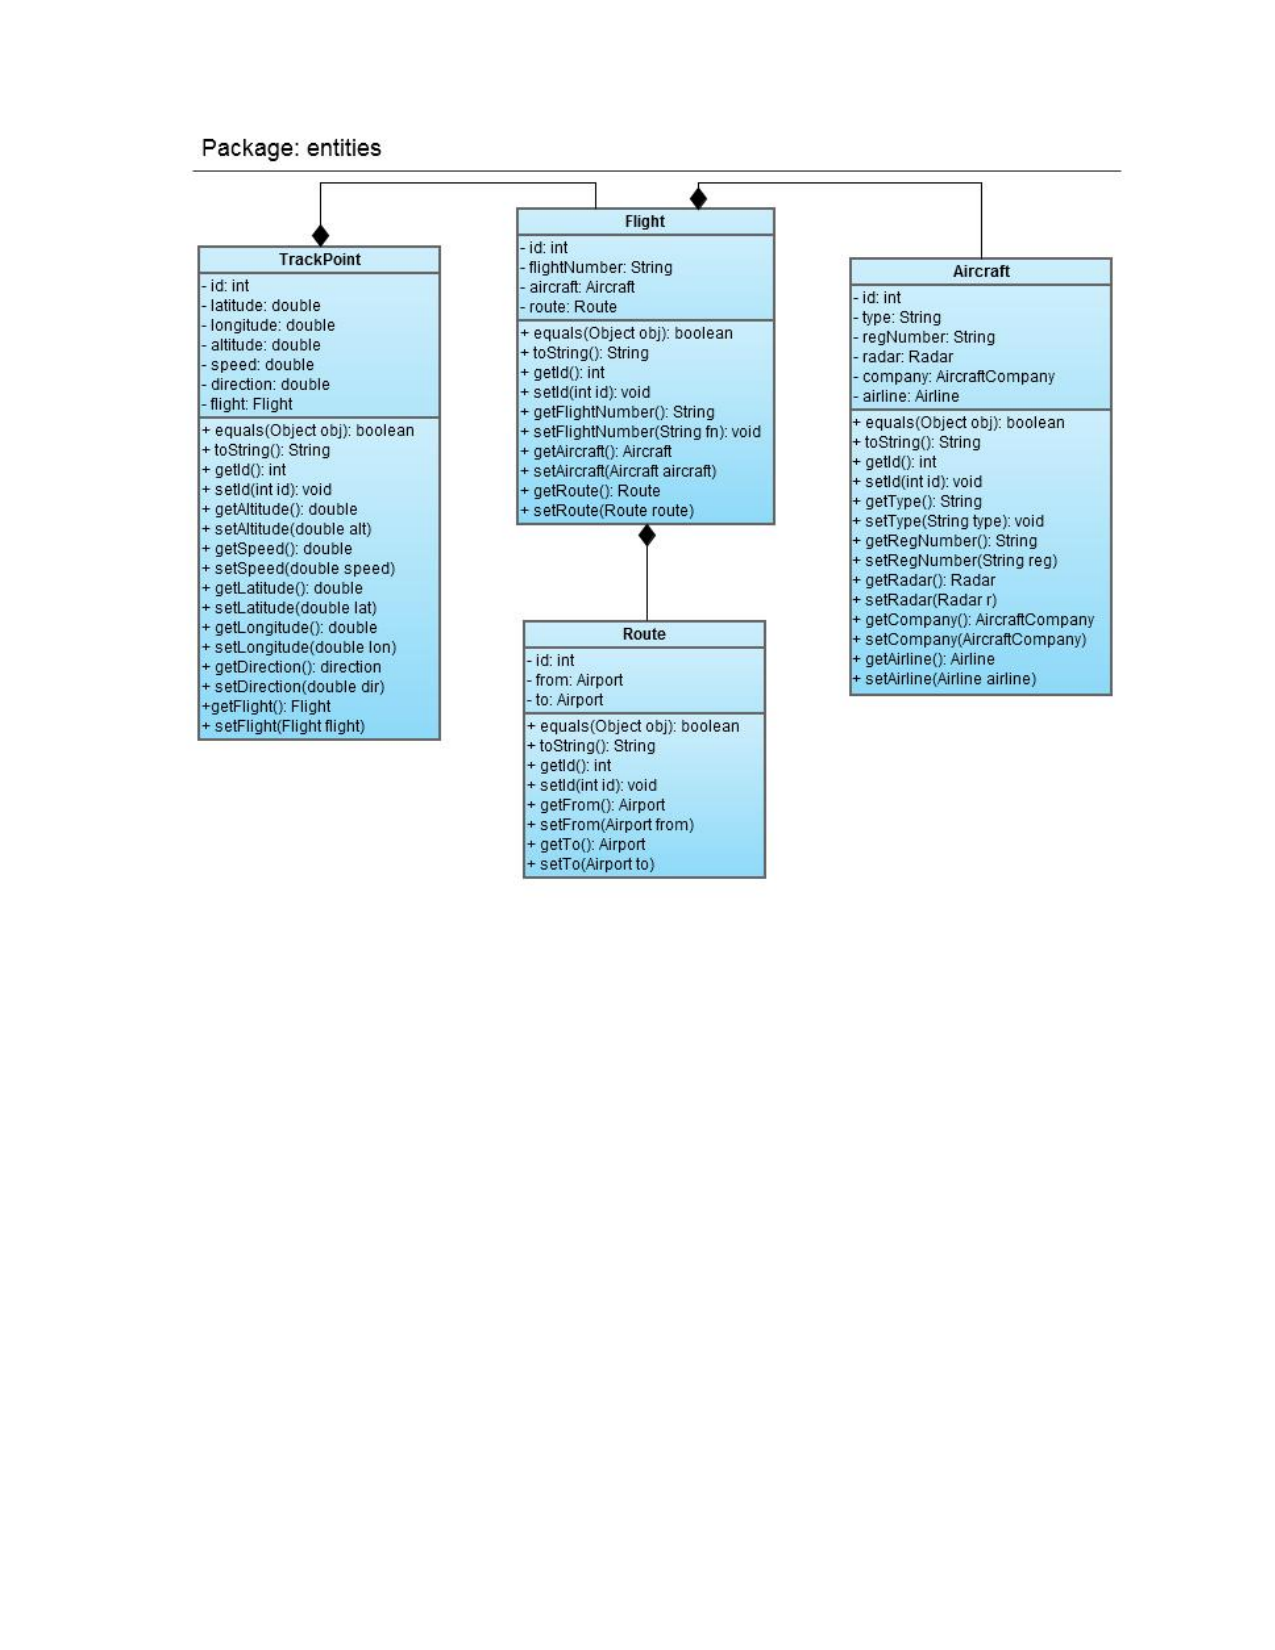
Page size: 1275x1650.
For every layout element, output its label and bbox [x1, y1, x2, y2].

picture [166, 118, 1147, 904]
